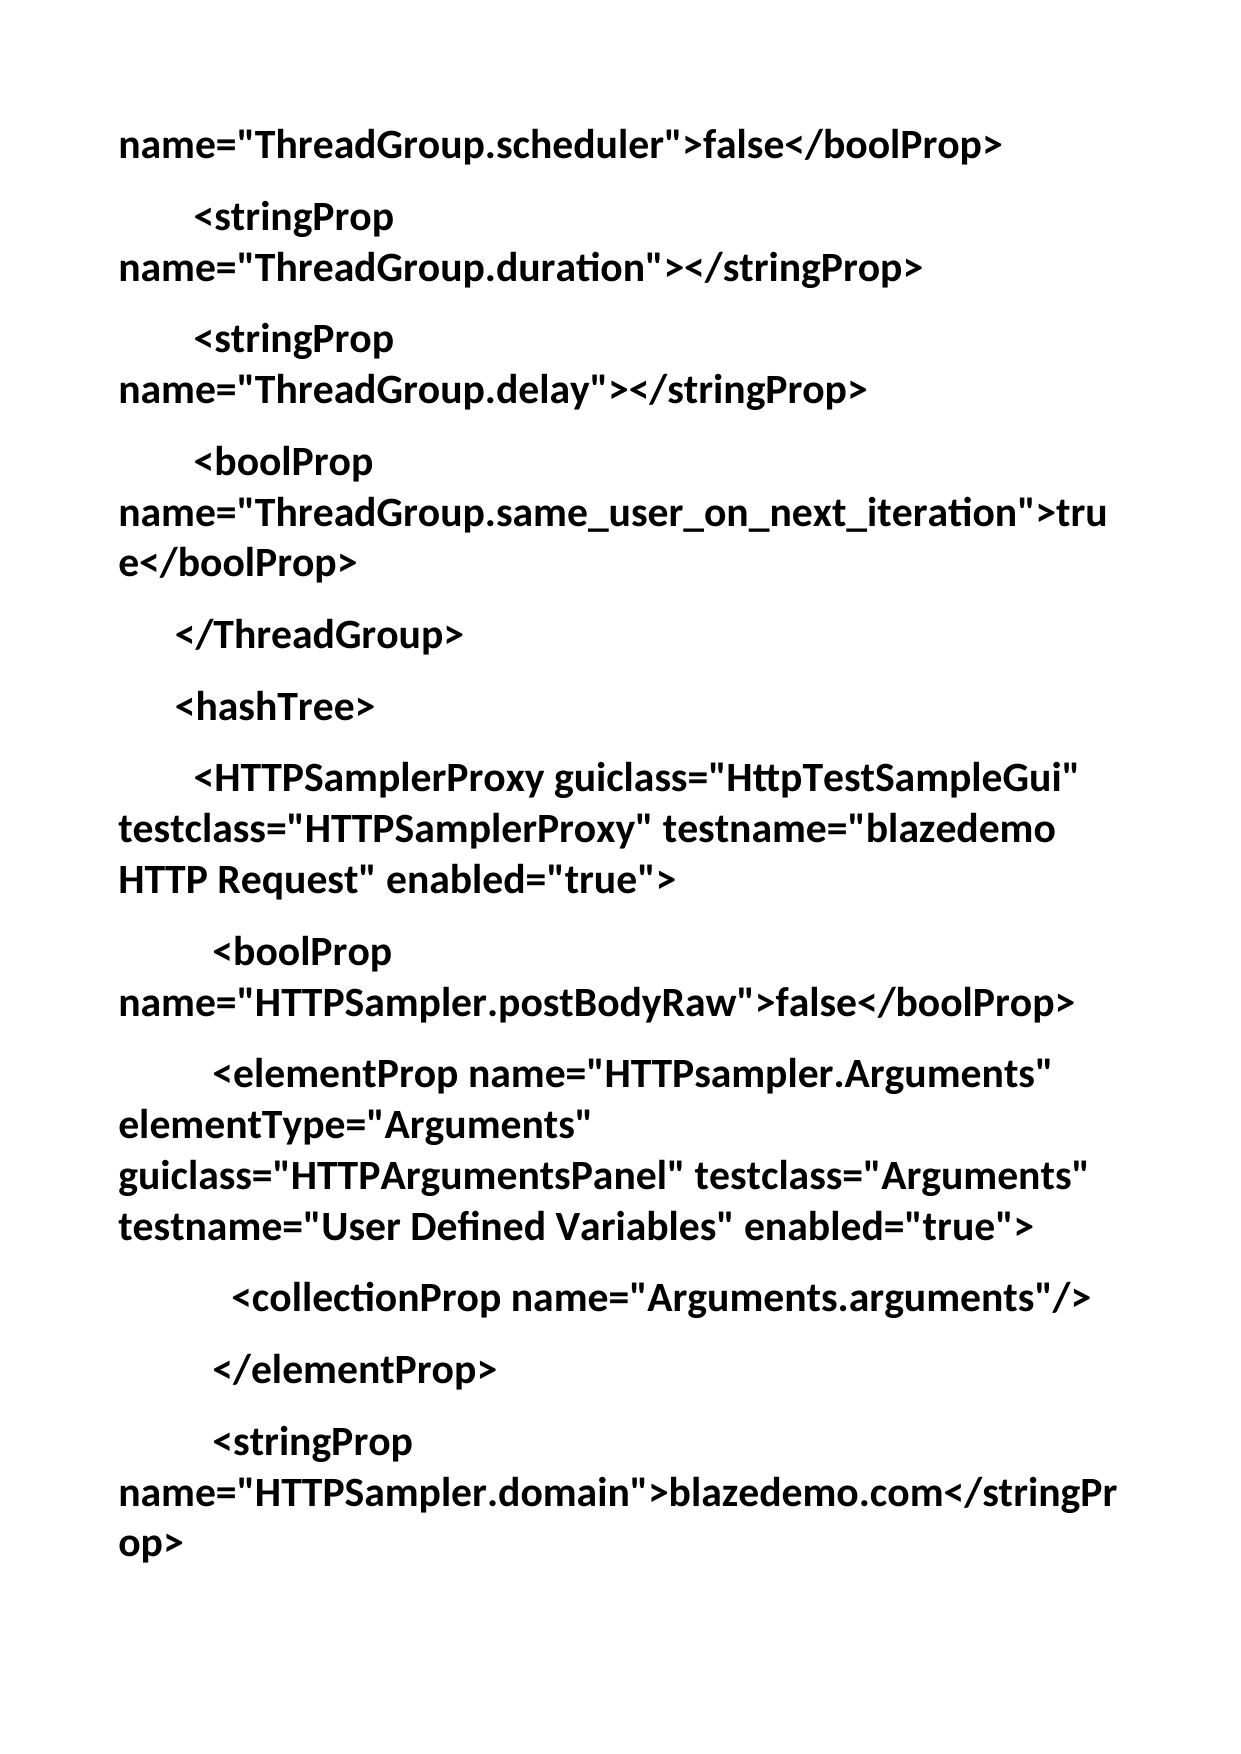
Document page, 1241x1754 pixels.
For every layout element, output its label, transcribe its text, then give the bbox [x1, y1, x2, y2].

text </ThreadGroup> [118, 608, 1122, 659]
text <HTTPSamplerProxy guiclass="HttpTestSampleGui" testclass="HTTPSamplerProxy" testname="blazedemo HTTP Request" enabled="true"> [118, 751, 1122, 904]
text <boolProp name="ThreadGroup.same_user_on_next_iteration">true</boolProp> [118, 435, 1122, 587]
text <elementProp name="HTTPsampler.Arguments" elementType="Arguments" guiclass="HTTPArgumentsPanel" testclass="Arguments" testname="User Defined Variables" enabled="true"> [118, 1047, 1122, 1251]
text <collectionProp name="Arguments.arguments"/> [118, 1271, 1122, 1322]
text <stringProp name="ThreadGroup.delay"></stringProp> [118, 312, 1122, 414]
text <boolProp name="HTTPSampler.postBodyRaw">false</boolProp> [118, 925, 1122, 1026]
text <hashTree> [118, 680, 1122, 731]
text name="ThreadGroup.scheduler">false</boolProp> [118, 118, 1122, 169]
text <stringProp name="HTTPSampler.domain">blazedemo.com</stringProp> [118, 1415, 1122, 1567]
text </elementProp> [118, 1343, 1122, 1394]
text <stringProp name="ThreadGroup.duration"></stringProp> [118, 190, 1122, 291]
